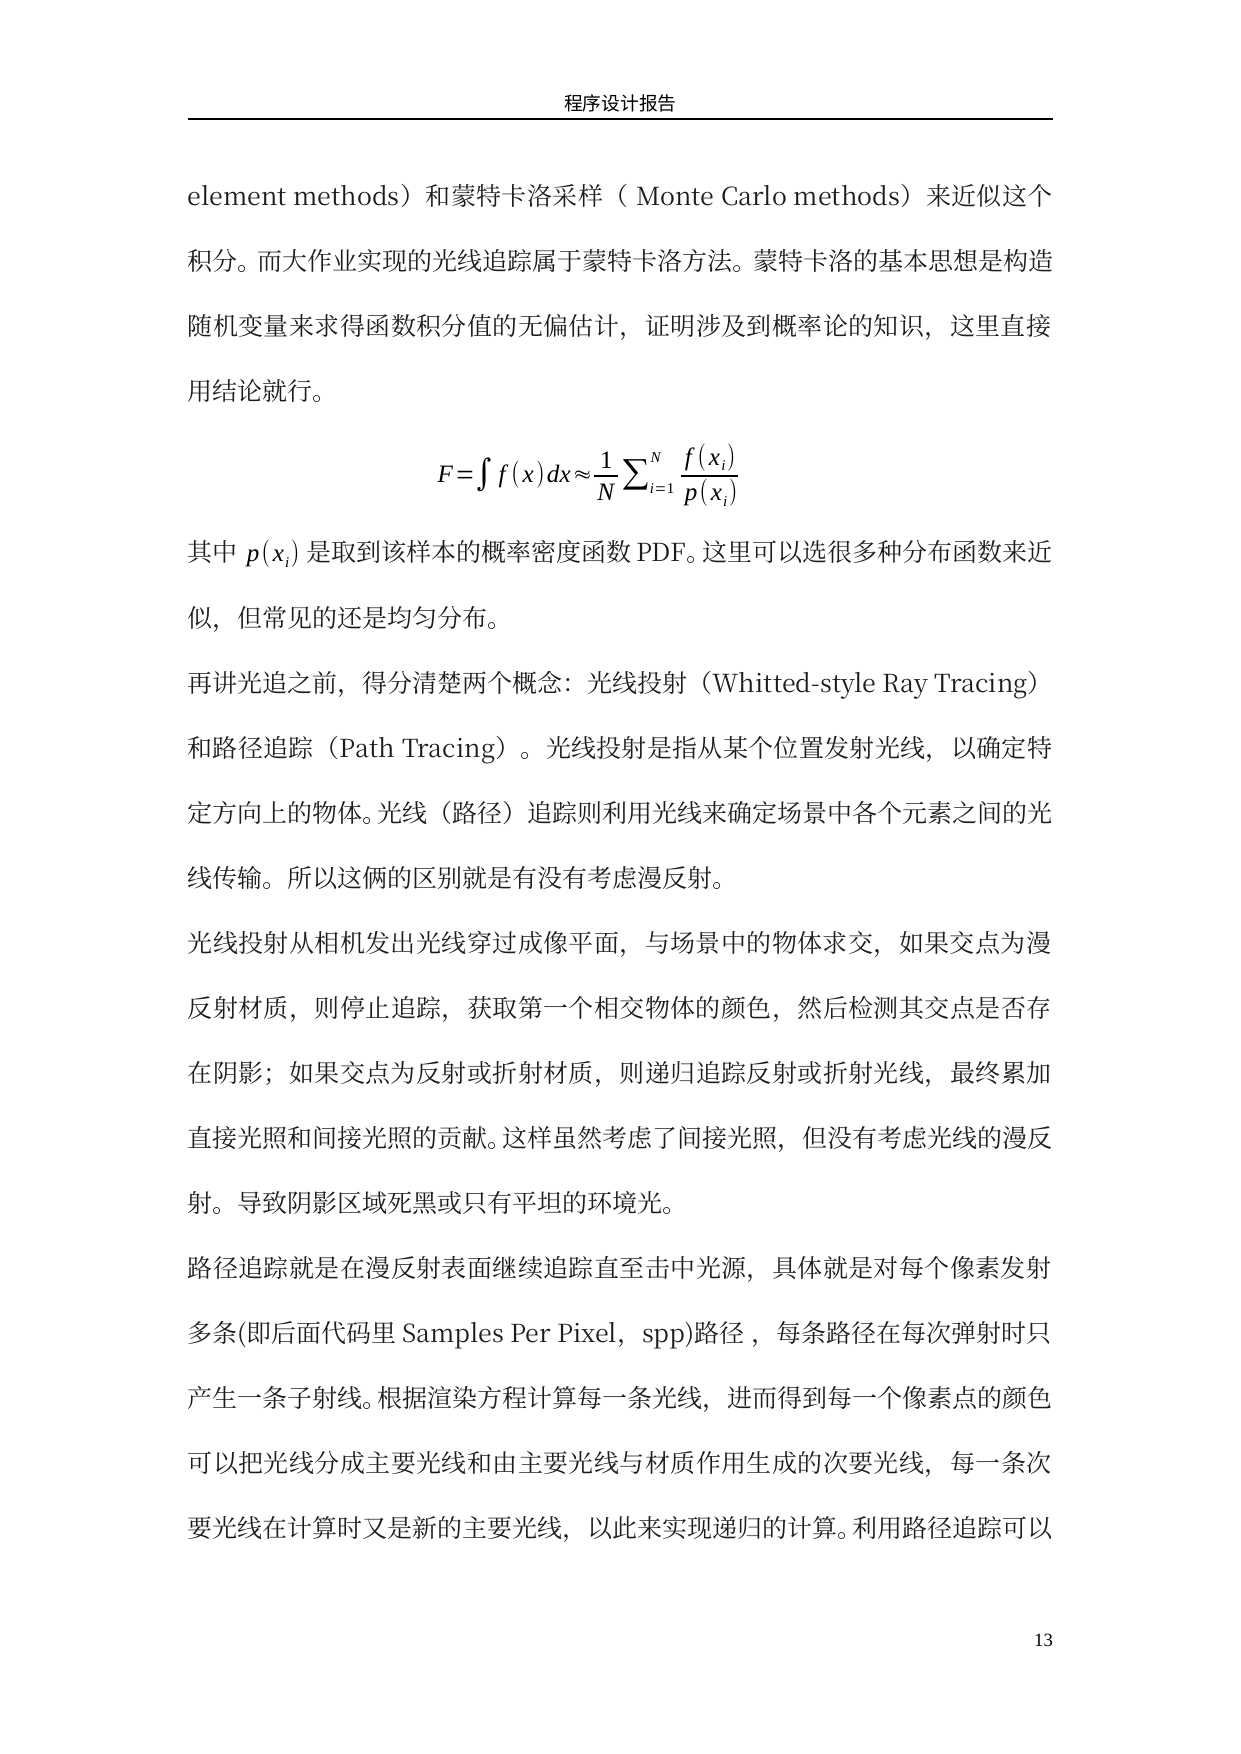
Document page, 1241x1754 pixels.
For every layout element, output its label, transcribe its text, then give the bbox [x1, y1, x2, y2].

text 再讲光追之前，得分清楚两个概念：光线投射（Whitted-style Ray Tracing）和路径追踪（Path Tracing）。光线投射是指从某个位置发射光线，以确定特定方向上的物体。光线（路径）追踪则利用光线来确定场景中各个元素之间的光线传输。所以这俩的区别就是有没有考虑漫反射。 [187, 649, 1053, 909]
text 路径追踪就是在漫反射表面继续追踪直至击中光源，具体就是对每个像素发射多条(即后面代码里Samples Per Pixel，spp)路径 ，每条路径在每次弹射时只产生一条子射线。根据渲染方程计算每一条光线，进而得到每一个像素点的颜色。可以把光线分成主要光线和由主要光线与材质作用生成的次要光线，每一条次要光线在计算时又是新的主要光线，以此来实现递归的计算。利用路径追踪可以生成柔和的阴影，渲染透明物体以及近似的焦散效果。 [187, 1234, 1053, 1559]
text element methods）和蒙特卡洛采样（ Monte Carlo methods）来近似这个积分。而大作业实现的光线追踪属于蒙特卡洛方法。蒙特卡洛的基本思想是构造随机变量来求得函数积分值的无偏估计，证明涉及到概率论的知识，这里直接用结论就行。 [187, 162, 1053, 422]
text 其中 是取到该样本的概率密度函数PDF。这里可以选很多种分布函数来近似，但常见的还是均匀分布。 [187, 422, 1053, 649]
text 光线投射从相机发出光线穿过成像平面，与场景中的物体求交，如果交点为漫反射材质，则停止追踪，获取第一个相交物体的颜色，然后检测其交点是否存在阴影；如果交点为反射或折射材质，则递归追踪反射或折射光线，最终累加直接光照和间接光照的贡献。这样虽然考虑了间接光照，但没有考虑光线的漫反射。导致阴影区域死黑或只有平坦的环境光。 [187, 909, 1053, 1234]
